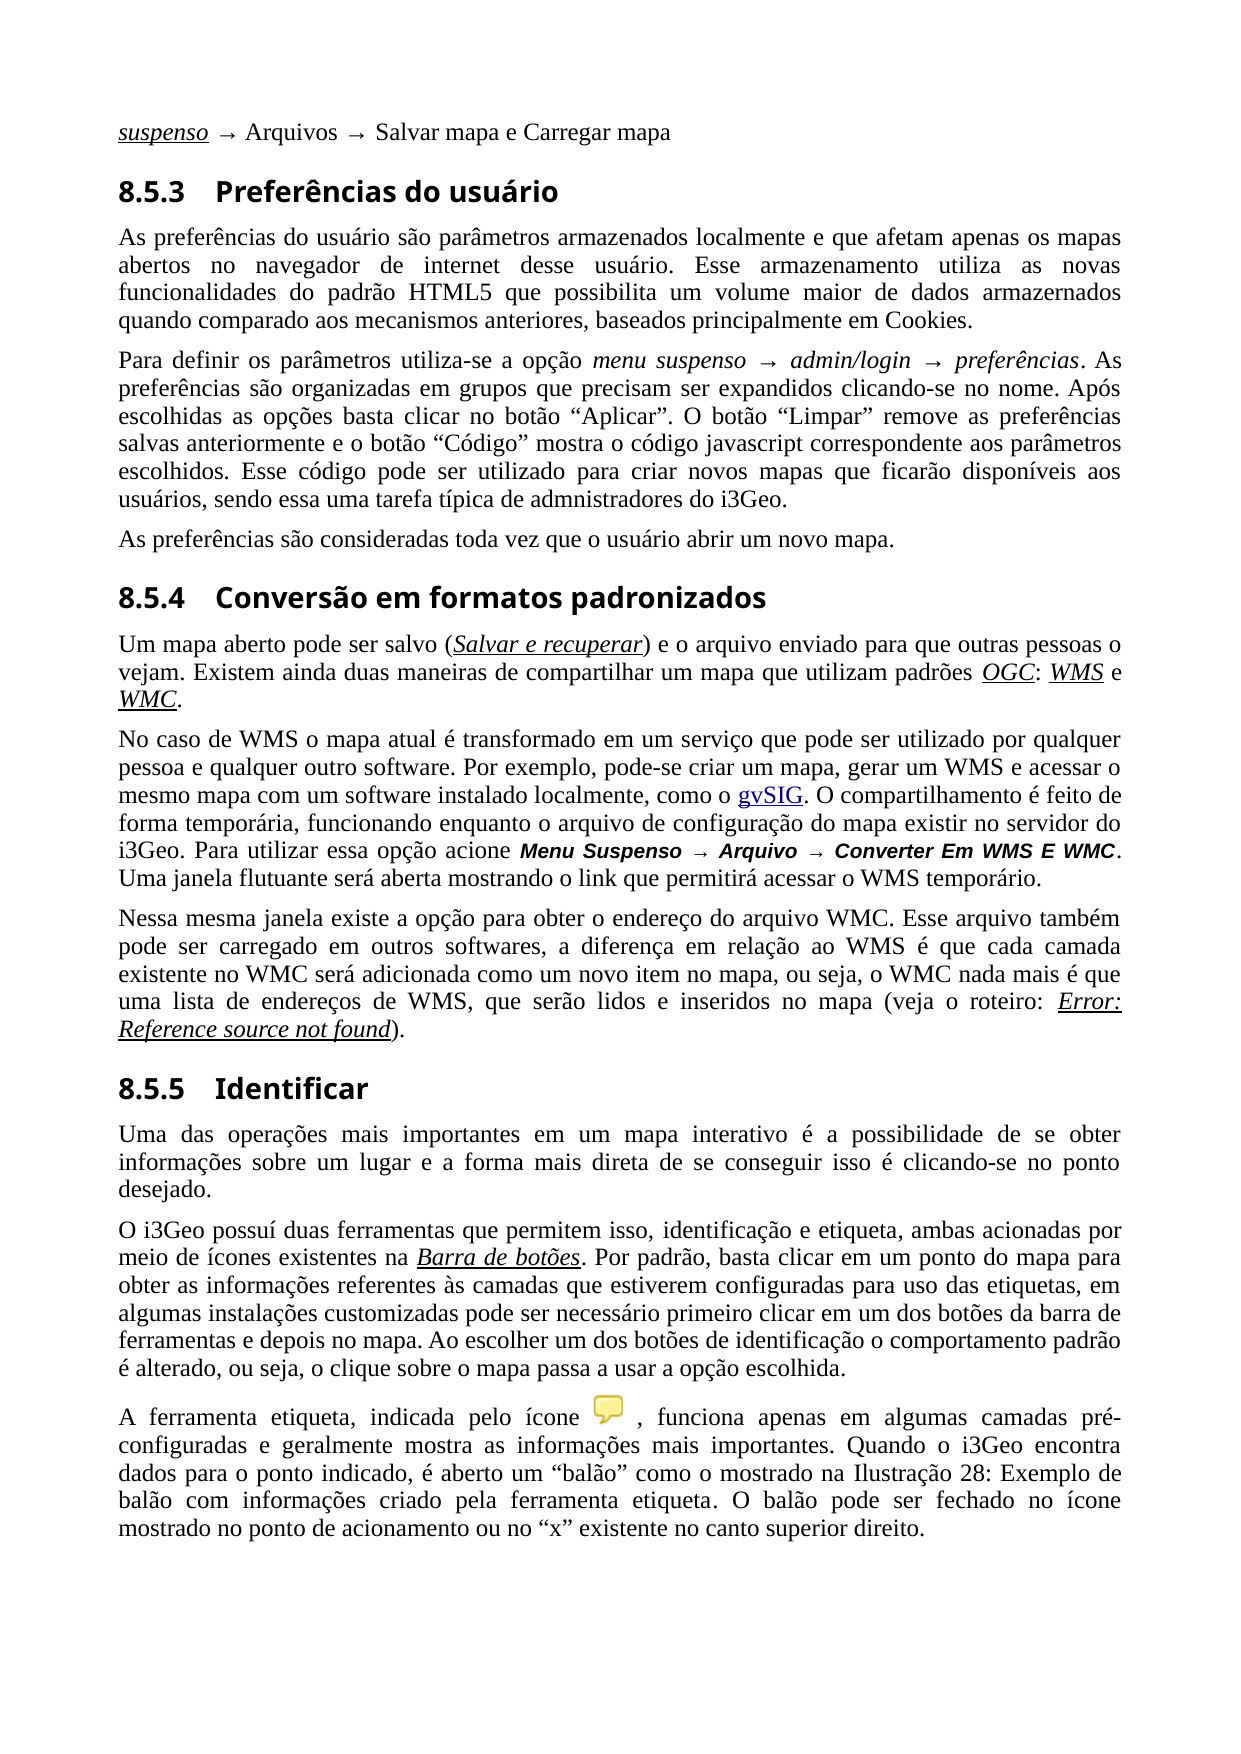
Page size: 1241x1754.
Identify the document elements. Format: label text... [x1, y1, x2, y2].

text Um mapa aberto pode ser salvo (Salvar e recuperar) e o arquivo enviado para que outras pessoas o vejam. Existem ainda duas maneiras de compartilhar um mapa que utilizam padrões OGC: WMS e WMC. [118, 630, 1122, 713]
subtitle Identificar [118, 1068, 1122, 1108]
text Nessa mesma janela existe a opção para obter o endereço do arquivo WMC. Esse arquivo também pode ser carregado em outros softwares, a diferença em relação ao WMS é que cada camada existente no WMC será adicionada como um novo item no mapa, ou seja, o WMC nada mais é que uma lista de endereços de WMS, que serão lidos e inseridos no mapa (veja o roteiro: Erro: Origem da referência não encontrada). [118, 904, 1122, 1043]
text No caso de WMS o mapa atual é transformado em um serviço que pode ser utilizado por qualquer pessoa e qualquer outro software. Por exemplo, pode-se criar um mapa, gerar um WMS e acessar o mesmo mapa com um software instalado localmente, como o gvSIG. O compartilhamento é feito de forma temporária, funcionando enquanto o arquivo de configuração do mapa existir no servidor do i3Geo. Para utilizar essa opção acione Menu suspenso → Arquivo → Converter em WMS e WMC. Uma janela flutuante será aberta mostrando o link que permitirá acessar o WMS temporário. [118, 726, 1122, 892]
picture [593, 1394, 623, 1426]
subtitle Preferências do usuário [118, 171, 1122, 211]
text A ferramenta etiqueta, indicada pelo ícone , funciona apenas em algumas camadas pré-configuradas e geralmente mostra as informações mais importantes. Quando o i3Geo encontra dados para o ponto indicado, é aberto um “balão” como o mostrado na Ilustração 28: Exemplo de balão com informações criado pela ferramenta etiqueta. O balão pode ser fechado no ícone mostrado no ponto de acionamento ou no “x” existente no canto superior direito. [118, 1394, 1122, 1542]
text As preferências são consideradas toda vez que o usuário abrir um novo mapa. [118, 525, 1122, 553]
text Uma das operações mais importantes em um mapa interativo é a possibilidade de se obter informações sobre um lugar e a forma mais direta de se conseguir isso é clicando-se no ponto desejado. [118, 1120, 1122, 1203]
text O i3Geo possuí duas ferramentas que permitem isso, identificação e etiqueta, ambas acionadas por meio de ícones existentes na Barra de botões. Por padrão, basta clicar em um ponto do mapa para obter as informações referentes às camadas que estiverem configuradas para uso das etiquetas, em algumas instalações customizadas pode ser necessário primeiro clicar em um dos botões da barra de ferramentas e depois no mapa. Ao escolher um dos botões de identificação o comportamento padrão é alterado, ou seja, o clique sobre o mapa passa a usar a opção escolhida. [118, 1216, 1122, 1382]
text suspenso → Arquivos → Salvar mapa e Carregar mapa [118, 118, 1122, 146]
text As preferências do usuário são parâmetros armazenados localmente e que afetam apenas os mapas abertos no navegador de internet desse usuário. Esse armazenamento utiliza as novas funcionalidades do padrão HTML5 que possibilita um volume maior de dados armazernados quando comparado aos mecanismos anteriores, baseados principalmente em Cookies. [118, 223, 1122, 334]
subtitle Conversão em formatos padronizados [118, 578, 1122, 617]
text Para definir os parâmetros utiliza-se a opção menu suspenso → admin/login → preferências. As preferências são organizadas em grupos que precisam ser expandidos clicando-se no nome. Após escolhidas as opções basta clicar no botão “Aplicar”. O botão “Limpar” remove as preferências salvas anteriormente e o botão “Código” mostra o código javascript correspondente aos parâmetros escolhidos. Esse código pode ser utilizado para criar novos mapas que ficarão disponíveis aos usuários, sendo essa uma tarefa típica de admnistradores do i3Geo. [118, 346, 1122, 513]
